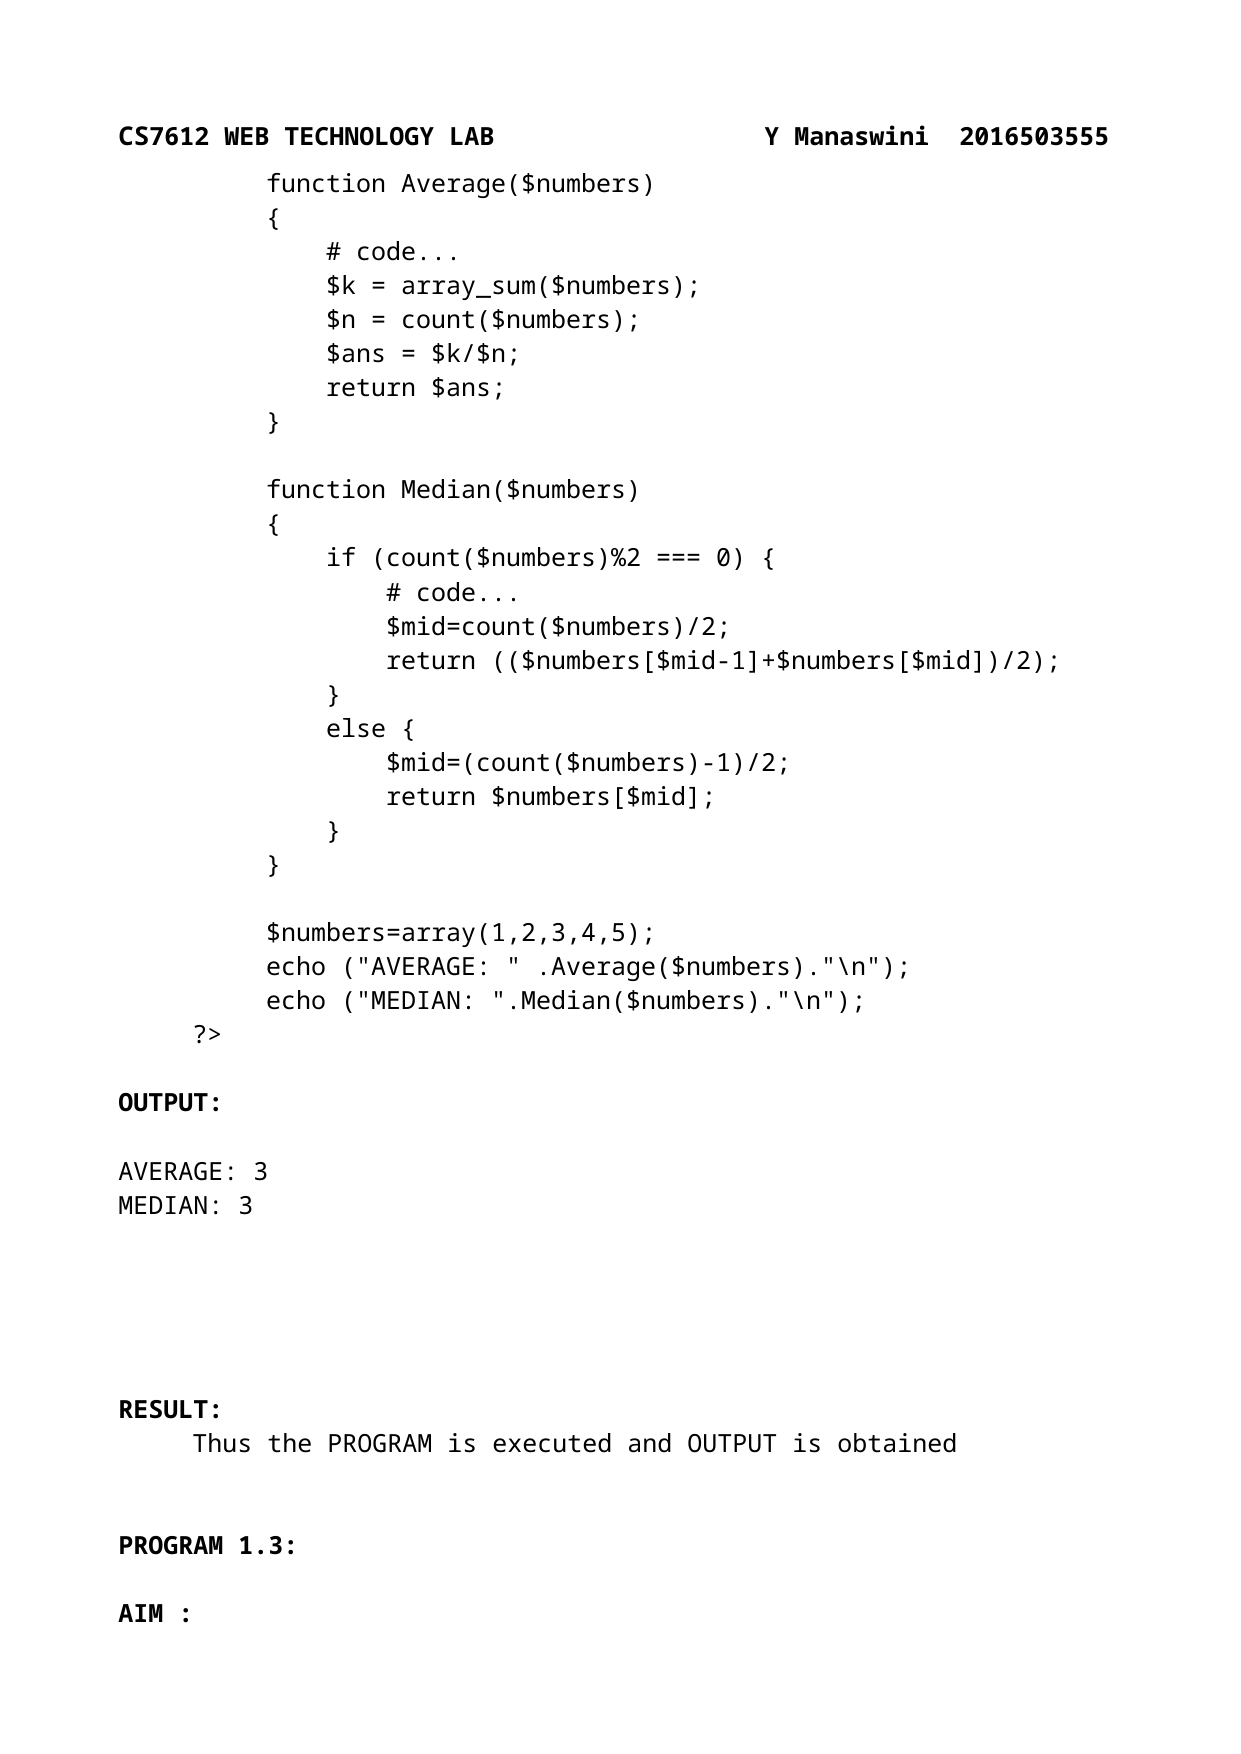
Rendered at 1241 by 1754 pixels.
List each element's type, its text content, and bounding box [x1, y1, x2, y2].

text return $ans; [192, 370, 1122, 404]
text MEDIAN: 3 [118, 1187, 1122, 1221]
text echo ("MEDIAN: ".Median($numbers)."\n"); [192, 983, 1122, 1017]
text ?> [192, 1017, 1122, 1051]
text } [192, 847, 1122, 881]
text Thus the PROGRAM is executed and OUTPUT is obtained [118, 1426, 1122, 1460]
text } [192, 676, 1122, 710]
text return (($numbers[$mid-1]+$numbers[$mid])/2); [192, 642, 1122, 676]
text return $numbers[$mid]; [192, 778, 1122, 813]
text # code... [192, 574, 1122, 608]
text $numbers=array(1,2,3,4,5); [192, 915, 1122, 949]
text { [192, 506, 1122, 540]
text } [192, 813, 1122, 847]
text $mid=count($numbers)/2; [192, 608, 1122, 642]
text { [192, 199, 1122, 233]
text $ans = $k/$n; [192, 336, 1122, 370]
text AIM : [118, 1596, 1122, 1630]
text $k = array_sum($numbers); [192, 268, 1122, 302]
text if (count($numbers)%2 === 0) { [192, 540, 1122, 574]
text } [192, 404, 1122, 438]
text OUTPUT: [118, 1085, 1122, 1119]
text # code... [192, 233, 1122, 268]
text $n = count($numbers); [192, 302, 1122, 336]
text else { [192, 710, 1122, 744]
text function Median($numbers) [192, 472, 1122, 506]
text AVERAGE: 3 [118, 1153, 1122, 1187]
text echo ("AVERAGE: " .Average($numbers)."\n"); [192, 949, 1122, 983]
text RESULT: [118, 1392, 1122, 1426]
text $mid=(count($numbers)-1)/2; [192, 744, 1122, 778]
text function Average($numbers) [192, 165, 1122, 199]
text PROGRAM 1.3: [118, 1528, 1122, 1562]
